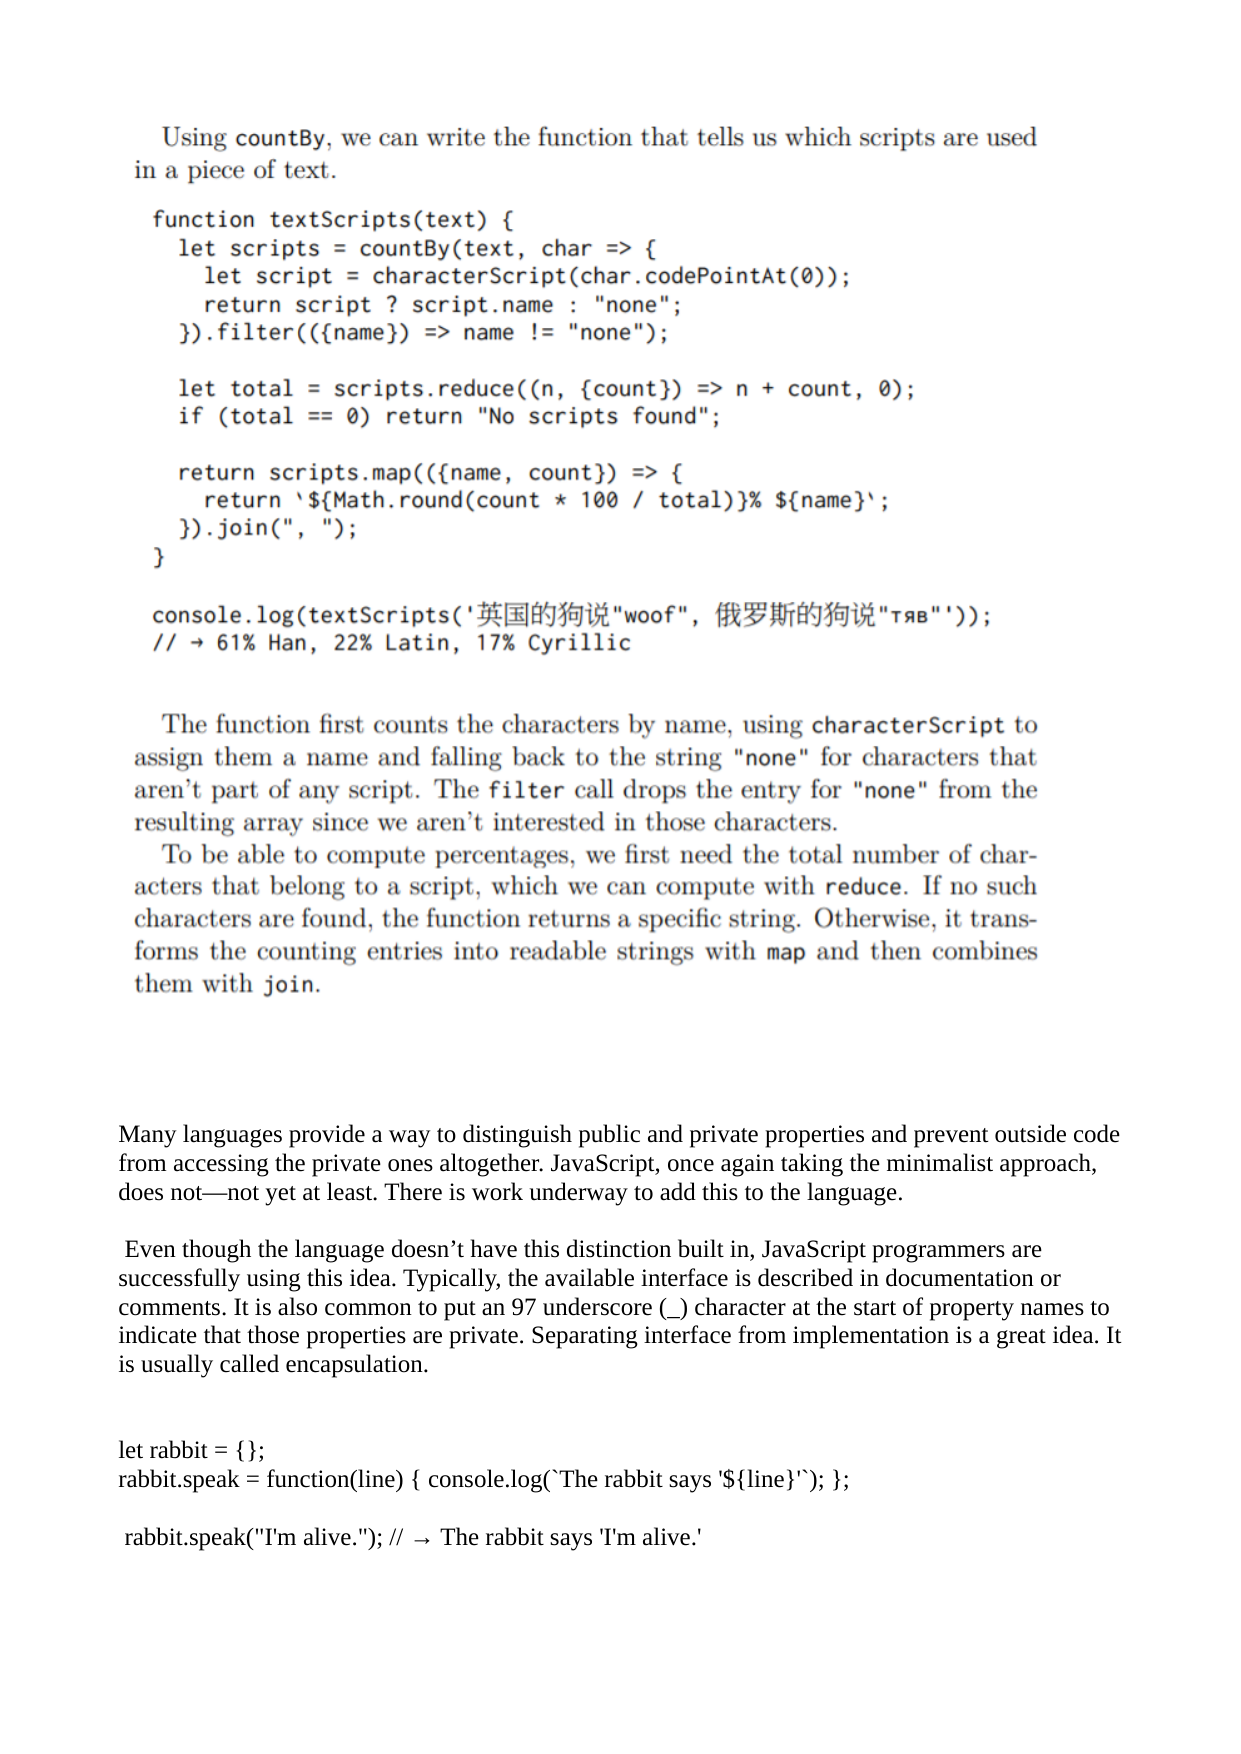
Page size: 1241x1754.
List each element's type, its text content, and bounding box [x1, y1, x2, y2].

text rabbit.speak("I'm alive."); // → The rabbit says 'I'm alive.' [118, 1522, 1122, 1551]
text let rabbit = {}; [118, 1436, 1122, 1464]
text rabbit.speak = function(line) { console.log(`The rabbit says '${line}'`); }; [118, 1464, 1122, 1493]
picture [123, 118, 1117, 1034]
text Many languages provide a way to distinguish public and private properties and prevent outside code from accessing the private ones altogether. JavaScript, once again taking the minimalist approach, does not—not yet at least. There is work underway to add this to the language. [118, 1119, 1122, 1206]
text Even though the language doesn’t have this distinction built in, JavaScript programmers are successfully using this idea. Typically, the available interface is described in documentation or comments. It is also common to put an 97 underscore (_) character at the start of property names to indicate that those properties are private. Separating interface from implementation is a great idea. It is usually called encapsulation. [118, 1234, 1122, 1378]
